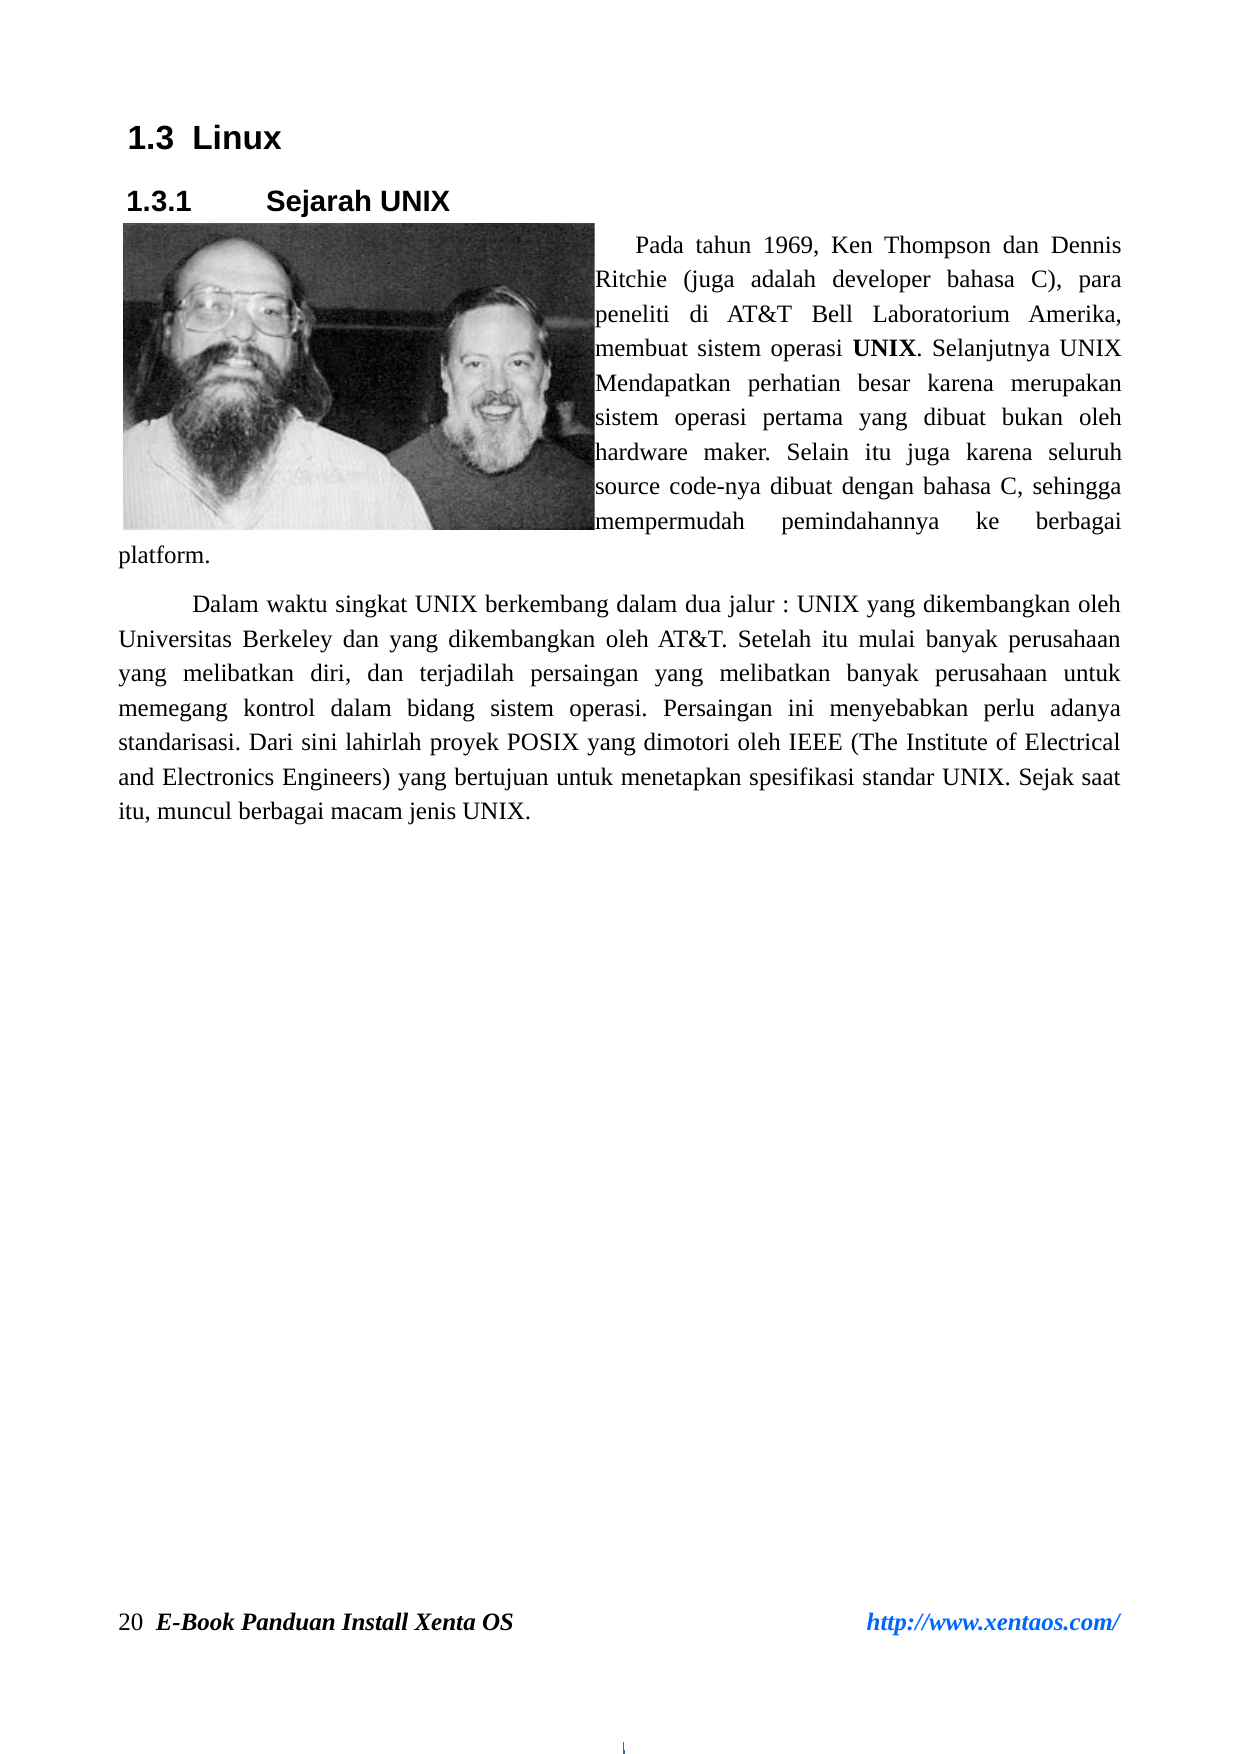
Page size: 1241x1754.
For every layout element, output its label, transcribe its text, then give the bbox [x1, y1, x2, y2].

picture [123, 223, 595, 530]
text Dalam waktu singkat UNIX berkembang dalam dua jalur : UNIX yang dikembangkan oleh Universitas Berkeley dan yang dikembangkan oleh AT&T. Setelah itu mulai banyak perusahaan yang melibatkan diri, dan terjadilah persaingan yang melibatkan banyak perusahaan untuk memegang kontrol dalam bidang sistem operasi. Persaingan ini menyebabkan perlu adanya standarisasi. Dari sini lahirlah proyek POSIX yang dimotori oleh IEEE (The Institute of Electrical and Electronics Engineers) yang bertujuan untuk menetapkan spesifikasi standar UNIX. Sejak saat itu, muncul berbagai macam jenis UNIX. [118, 589, 1122, 825]
text Pada tahun 1969, Ken Thompson dan Dennis Ritchie (juga adalah developer bahasa C), para peneliti di AT&T Bell Laboratorium Amerika, membuat sistem operasi UNIX. Selanjutnya UNIX Mendapatkan perhatian besar karena merupakan sistem operasi pertama yang dibuat bukan oleh hardware maker. Selain itu juga karena seluruh source code-nya dibuat dengan bahasa C, sehingga mempermudah pemindahannya ke berbagai platform. [118, 230, 1122, 569]
subtitle Sejarah UNIX [118, 184, 1122, 218]
subtitle Linux [118, 118, 1122, 157]
